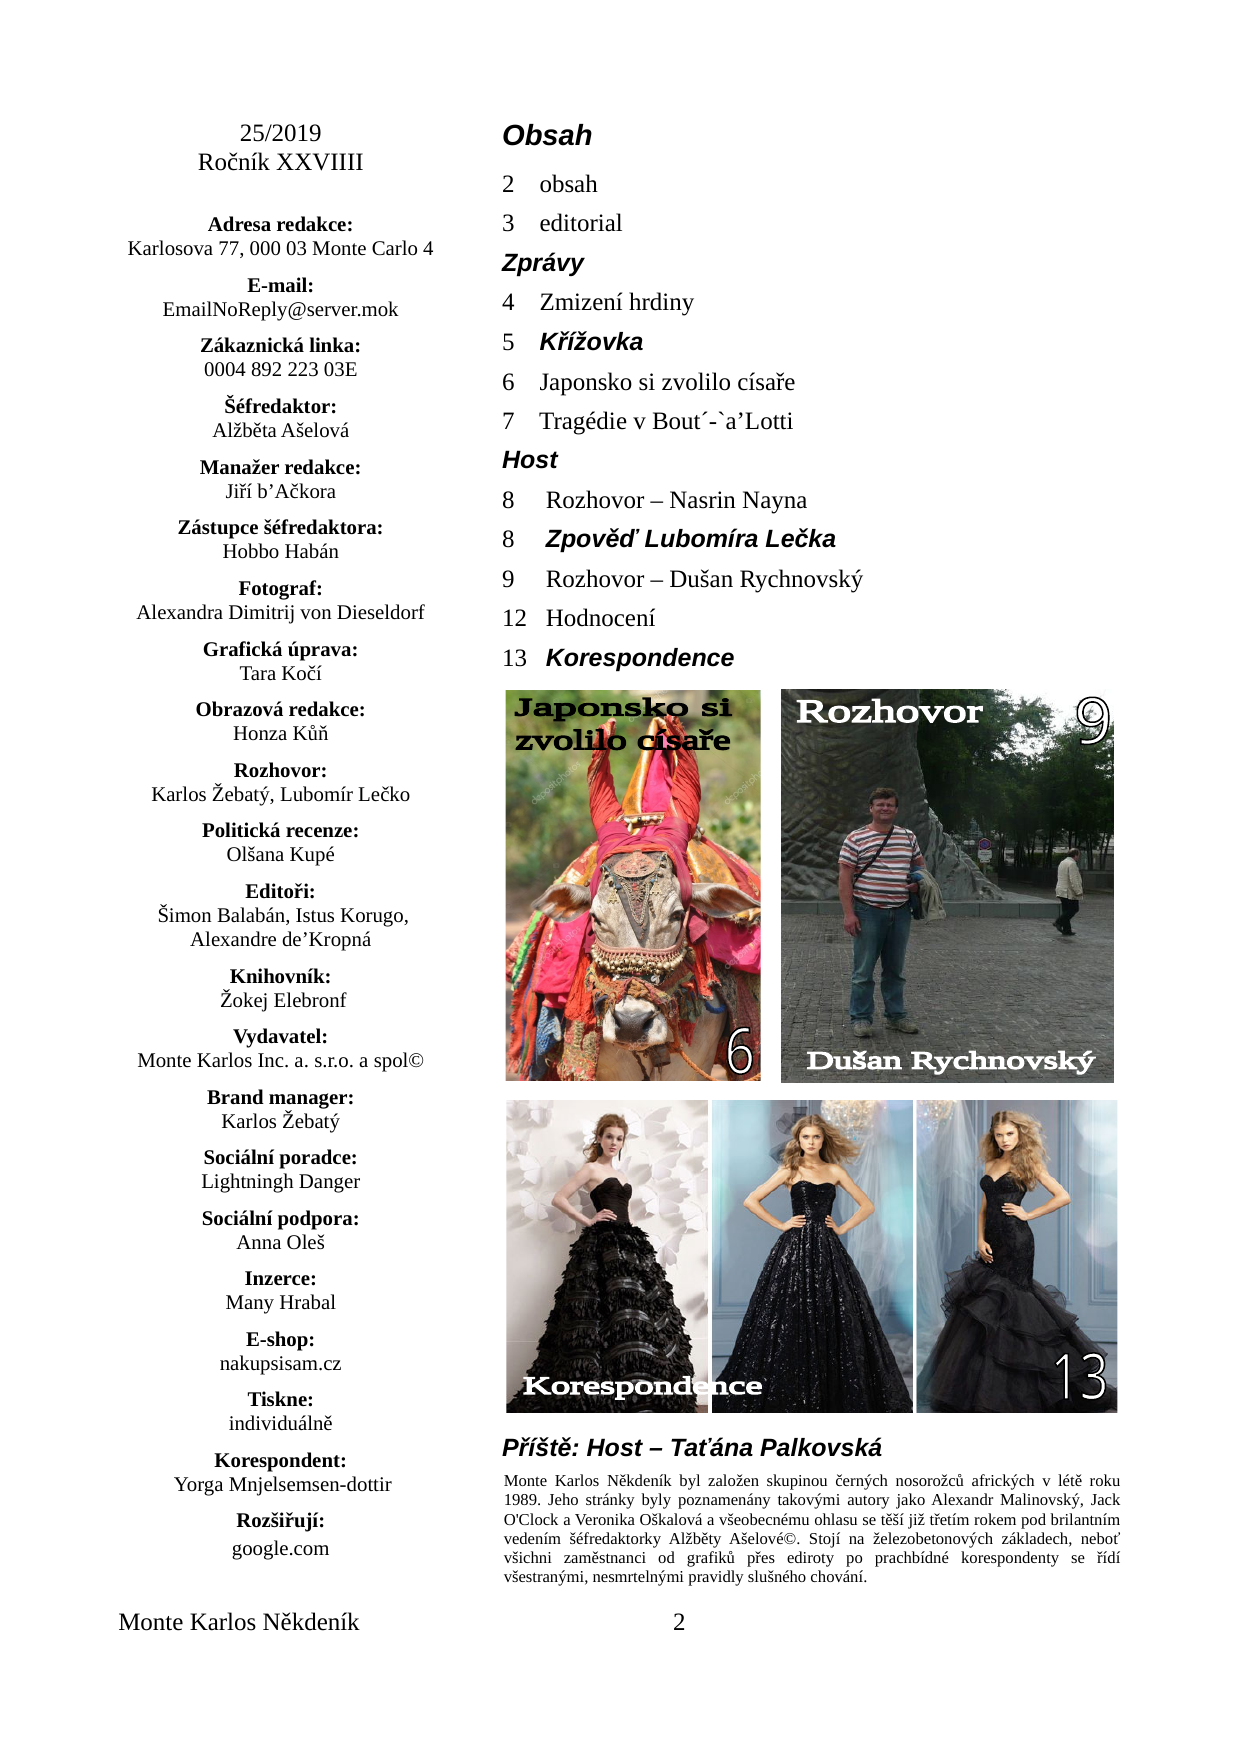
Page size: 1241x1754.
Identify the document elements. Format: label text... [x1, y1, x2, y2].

text Adresa redakce: Karlosova 77, 000 03 Monte Carlo 4 [118, 212, 443, 260]
subtitle 7 Tragédie v Bout´-`a’Lotti [502, 406, 1122, 435]
text Šéfredaktor: Alžběta Ašelová [118, 394, 443, 442]
subtitle Host [502, 446, 1122, 474]
text Manažer redakce: Jiří b’Ačkora [118, 454, 443, 503]
text Grafická úprava: Tara Kočí [118, 636, 443, 684]
picture [781, 689, 1114, 1083]
picture [506, 1100, 1118, 1413]
text Rozhovor: Karlos Žebatý, Lubomír Lečko [118, 758, 443, 806]
subtitle 8 Rozhovor – Nasrin Nayna [502, 485, 1122, 514]
subtitle Příště: Host – Taťána Palkovská [502, 1433, 1122, 1461]
text Editoři: Šimon Balabán, Istus Korugo, Alexandre de’Kropná [118, 879, 443, 951]
subtitle 3 editorial [502, 208, 1122, 237]
subtitle 5 Křížovka [502, 327, 1122, 356]
subtitle 8 Zpověď Lubomíra Lečka [502, 524, 1122, 553]
picture [505, 690, 761, 1081]
text E-shop: nakupsisam.cz [118, 1327, 443, 1375]
text Brand manager: Karlos Žebatý [118, 1085, 443, 1133]
text 25/2019 Ročník XXVIIII [118, 118, 443, 200]
text Knihovník: Žokej Elebronf [118, 964, 443, 1012]
text Korespondent: Yorga Mnjelsemsen-dottir [118, 1448, 443, 1496]
text E-mail: EmailNoReply@server.mok [118, 273, 443, 321]
text Tiskne: individuálně [118, 1387, 443, 1435]
subtitle Rozšiřují: google.com [118, 1508, 443, 1560]
text Inzerce: Many Hrabal [118, 1266, 443, 1314]
text Zástupce šéfredaktora: Hobbo Habán [118, 515, 443, 563]
text Sociální podpora: Anna Oleš [118, 1206, 443, 1254]
subtitle 13 Korespondence [502, 643, 1122, 672]
text Obrazová redakce: Honza Kůň [118, 697, 443, 745]
subtitle Obsah [502, 118, 1122, 152]
subtitle 9 Rozhovor – Dušan Rychnovský [502, 564, 1122, 593]
subtitle 4 Zmizení hrdiny [502, 287, 1122, 316]
subtitle 2 obsah [502, 169, 1122, 198]
text Sociální poradce: Lightningh Danger [118, 1145, 443, 1193]
text Vydavatel: Monte Karlos Inc. a. s.r.o. a spol© [118, 1024, 443, 1072]
subtitle 12 Hodnocení [502, 603, 1122, 632]
subtitle Zprávy [502, 248, 1122, 277]
text Zákaznická linka: 0004 892 223 03E [118, 333, 443, 381]
subtitle 6 Japonsko si zvolilo císaře [502, 367, 1122, 395]
text Fotograf: Alexandra Dimitrij von Dieseldorf [118, 576, 443, 624]
text Politická recenze: Olšana Kupé [118, 818, 443, 866]
